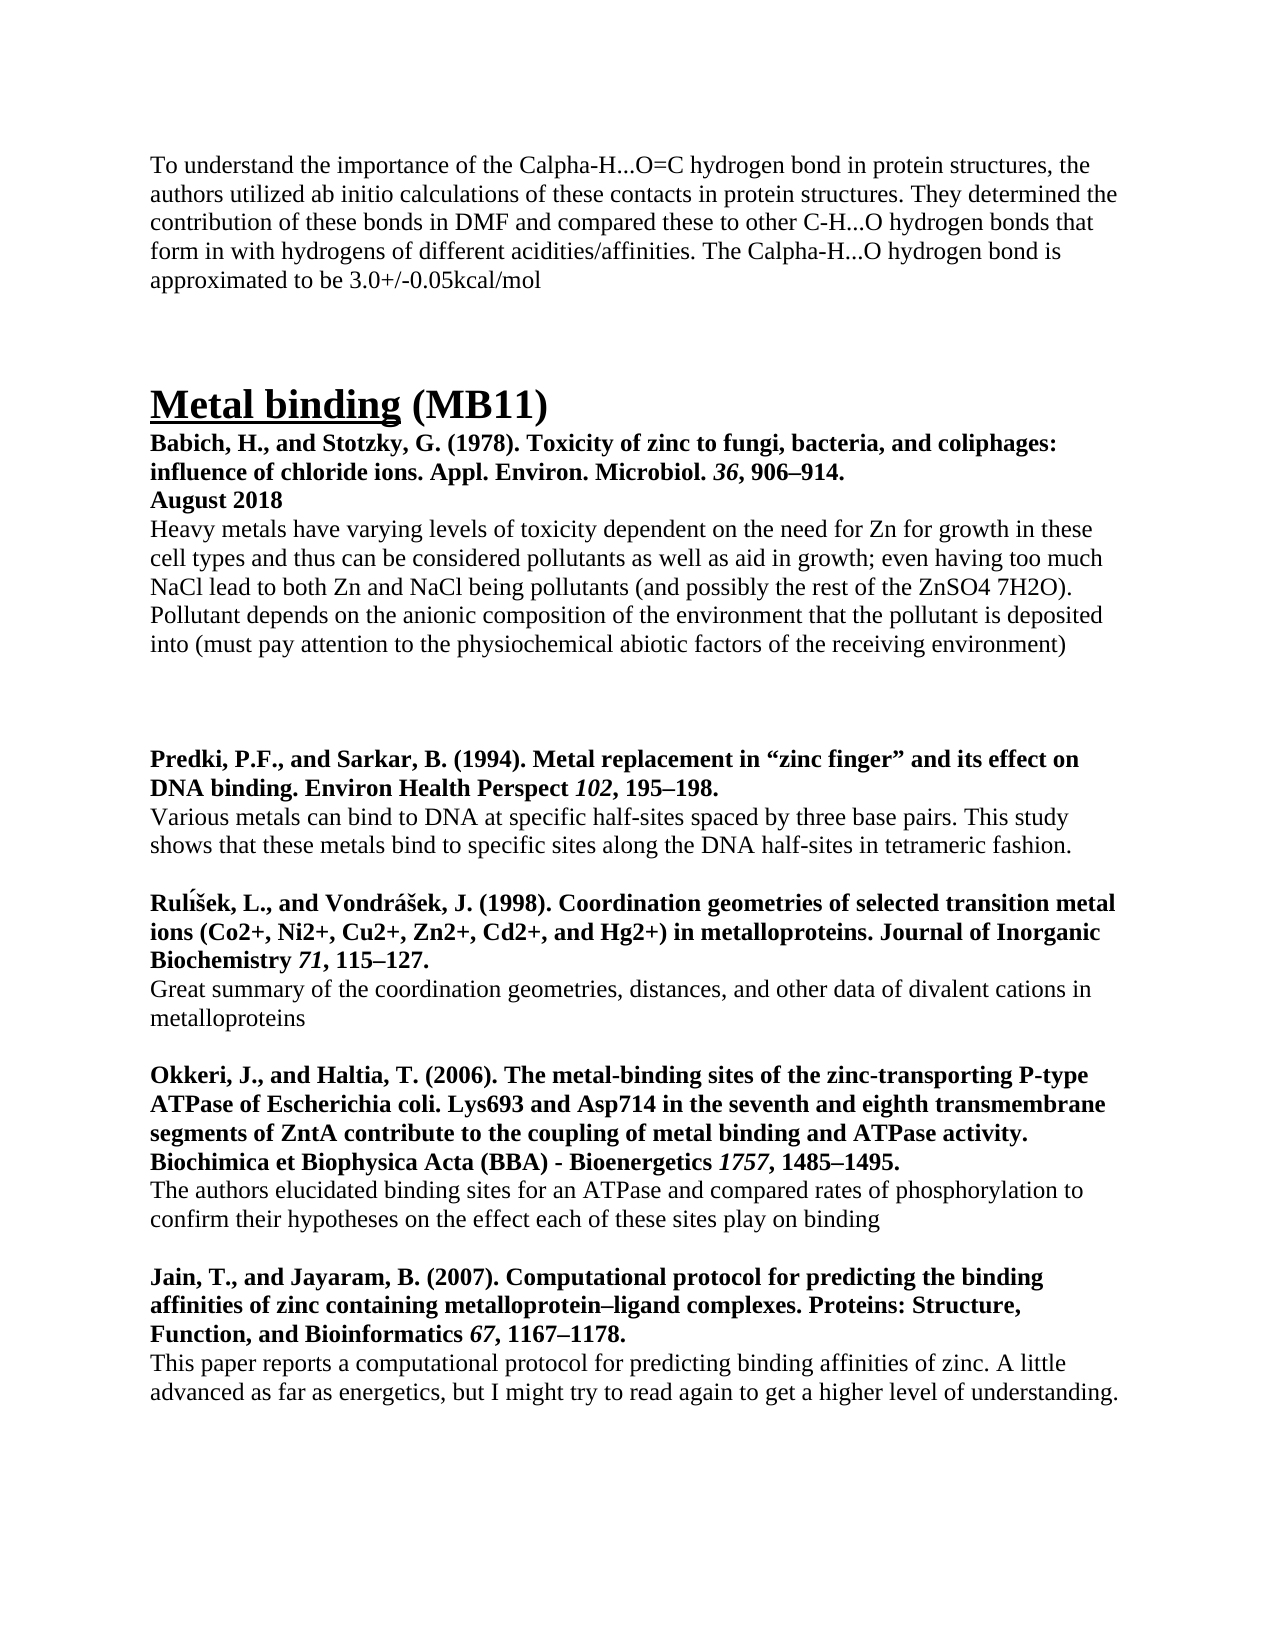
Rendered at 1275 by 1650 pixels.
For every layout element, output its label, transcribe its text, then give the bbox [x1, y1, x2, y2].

text Rulı́šek, L., and Vondrášek, J. (1998). Coordination geometries of selected transition metal ions (Co2+, Ni2+, Cu2+, Zn2+, Cd2+, and Hg2+) in metalloproteins. Journal of Inorganic Biochemistry 71, 115–127. [150, 888, 1125, 974]
text To understand the importance of the Calpha-H...O=C hydrogen bond in protein structures, the authors utilized ab initio calculations of these contacts in protein structures. They determined the contribution of these bonds in DMF and compared these to other C-H...O hydrogen bonds that form in with hydrogens of different acidities/affinities. The Calpha-H...O hydrogen bond is approximated to be 3.0+/-0.05kcal/mol [150, 150, 1125, 294]
text Predki, P.F., and Sarkar, B. (1994). Metal replacement in “zinc finger” and its effect on DNA binding. Environ Health Perspect 102, 195–198. [150, 744, 1125, 802]
text Metal binding (MB11) [150, 380, 1125, 428]
text Babich, H., and Stotzky, G. (1978). Toxicity of zinc to fungi, bacteria, and coliphages: influence of chloride ions. Appl. Environ. Microbiol. 36, 906–914. [150, 428, 1125, 485]
text The authors elucidated binding sites for an ATPase and compared rates of phosphorylation to confirm their hypotheses on the effect each of these sites play on binding [150, 1175, 1125, 1233]
text Heavy metals have varying levels of toxicity dependent on the need for Zn for growth in these cell types and thus can be considered pollutants as well as aid in growth; even having too much NaCl lead to both Zn and NaCl being pollutants (and possibly the rest of the ZnSO4 7H2O). Pollutant depends on the anionic composition of the environment that the pollutant is deposited into (must pay attention to the physiochemical abiotic factors of the receiving environment) [150, 514, 1125, 658]
text Jain, T., and Jayaram, B. (2007). Computational protocol for predicting the binding affinities of zinc containing metalloprotein–ligand complexes. Proteins: Structure, Function, and Bioinformatics 67, 1167–1178. [150, 1262, 1125, 1348]
text August 2018 [150, 485, 1125, 514]
text Great summary of the coordination geometries, distances, and other data of divalent cations in metalloproteins [150, 974, 1125, 1032]
text Okkeri, J., and Haltia, T. (2006). The metal-binding sites of the zinc-transporting P-type ATPase of Escherichia coli. Lys693 and Asp714 in the seventh and eighth transmembrane segments of ZntA contribute to the coupling of metal binding and ATPase activity. Biochimica et Biophysica Acta (BBA) - Bioenergetics 1757, 1485–1495. [150, 1060, 1125, 1175]
text Various metals can bind to DNA at specific half-sites spaced by three base pairs. This study shows that these metals bind to specific sites along the DNA half-sites in tetrameric fashion. [150, 802, 1125, 859]
text This paper reports a computational protocol for predicting binding affinities of zinc. A little advanced as far as energetics, but I might try to read again to get a higher level of understanding. [150, 1348, 1125, 1405]
